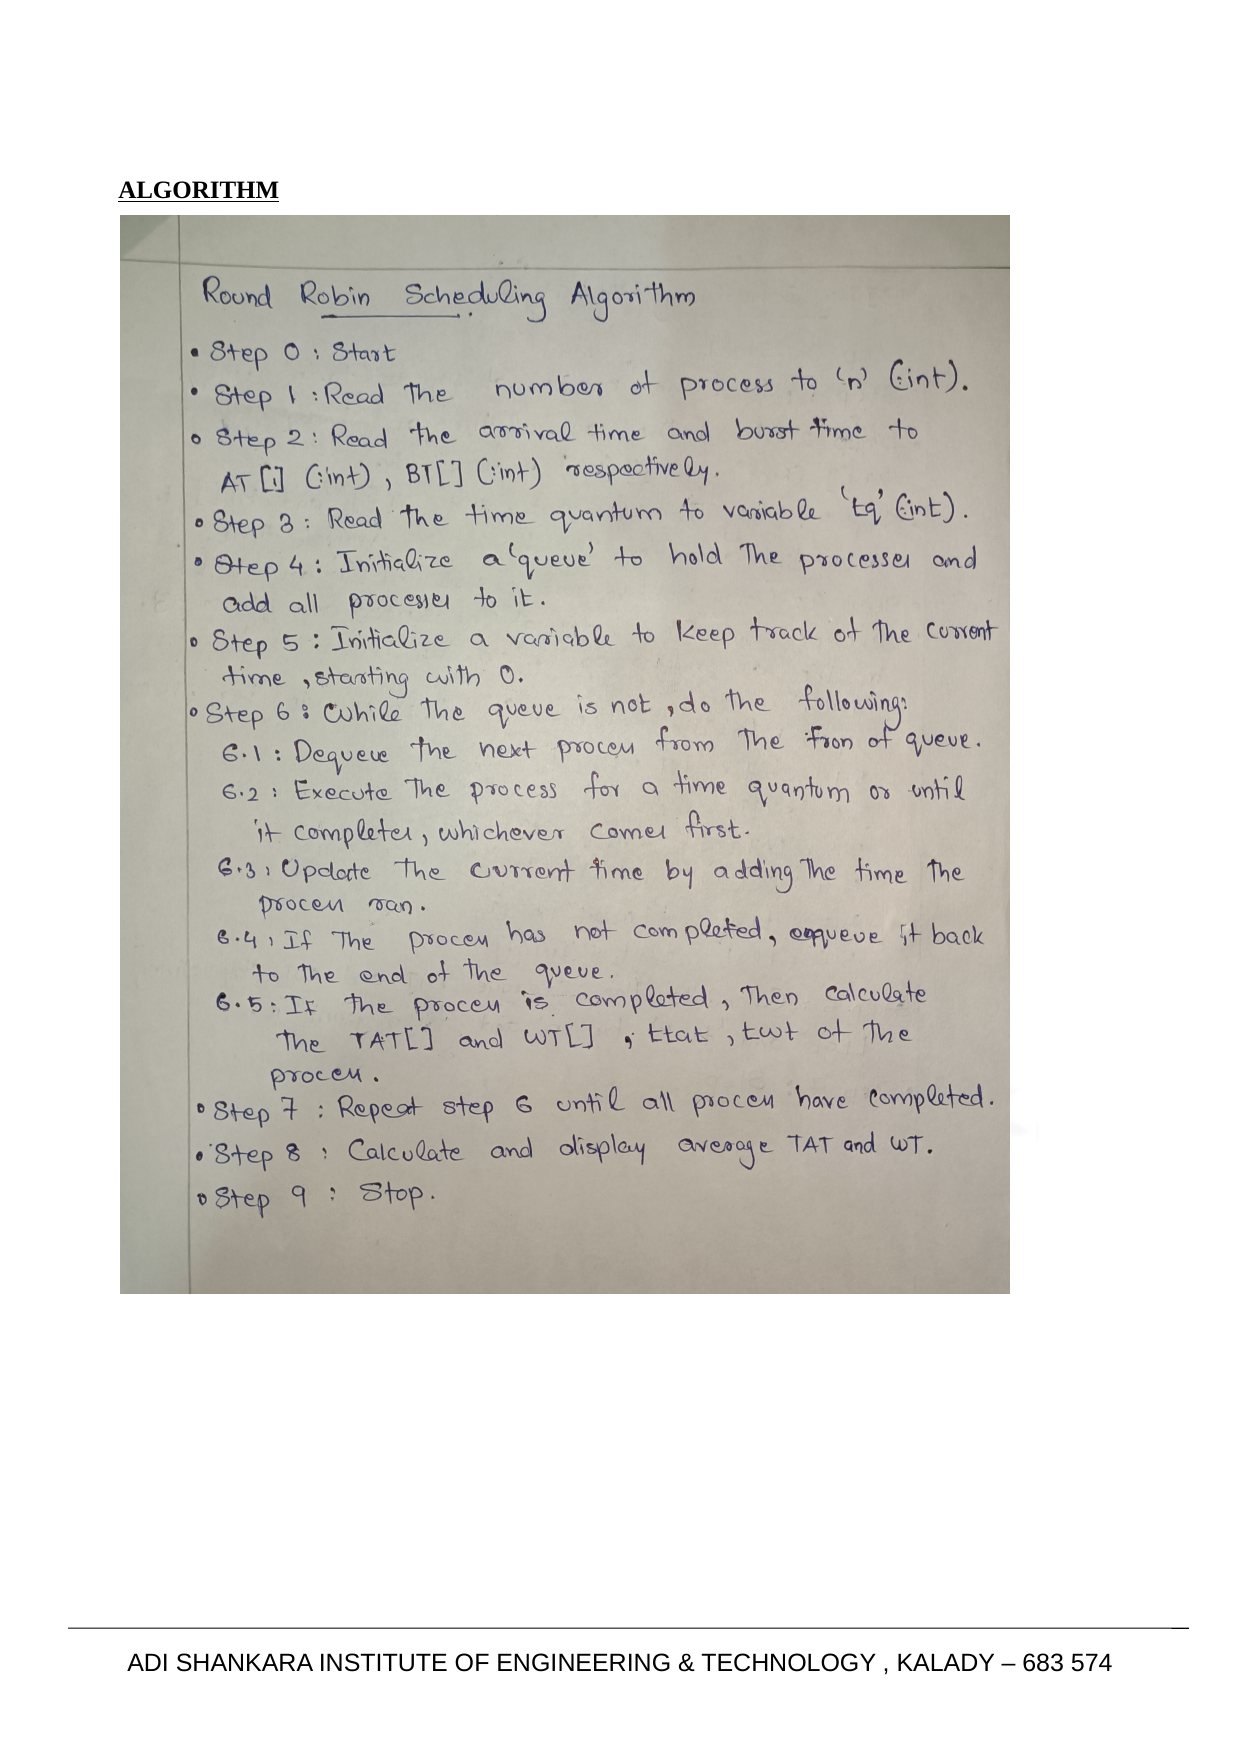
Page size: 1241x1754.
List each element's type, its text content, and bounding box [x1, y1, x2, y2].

text ALGORITHM [118, 176, 1122, 204]
picture [120, 244, 1010, 771]
